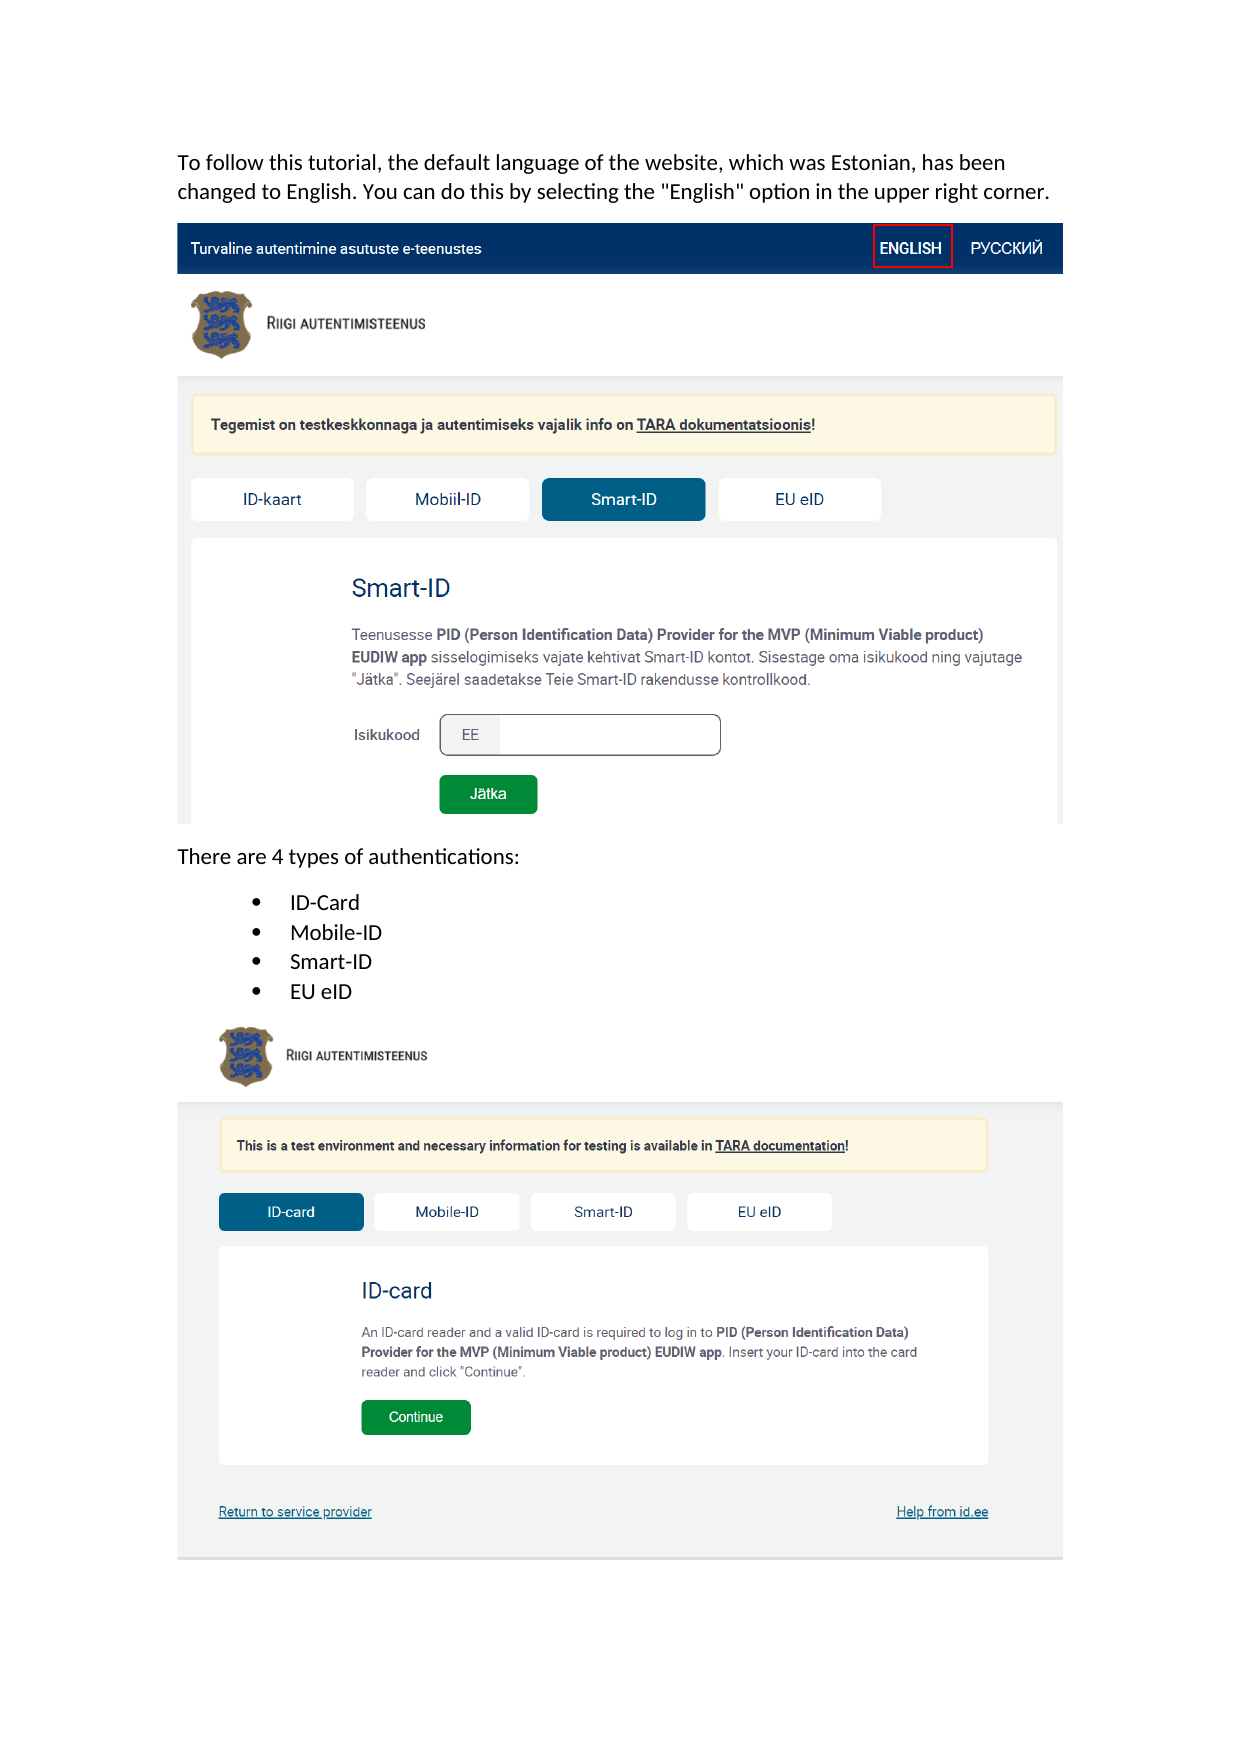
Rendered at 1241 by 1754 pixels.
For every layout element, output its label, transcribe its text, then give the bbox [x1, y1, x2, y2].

list EU eID [252, 977, 1063, 1005]
list ID-Card [252, 888, 1063, 916]
picture [177, 223, 1063, 824]
text To follow this tutorial, the default language of the website, which was Estonian, has been changed to English. You can do this by selecting the "English" option in the upper right corner. [177, 148, 1063, 205]
list Mobile-ID [252, 918, 1063, 946]
text There are 4 types of authentications: [177, 842, 1063, 870]
list Smart-ID [252, 947, 1063, 976]
picture [177, 1023, 1063, 1560]
